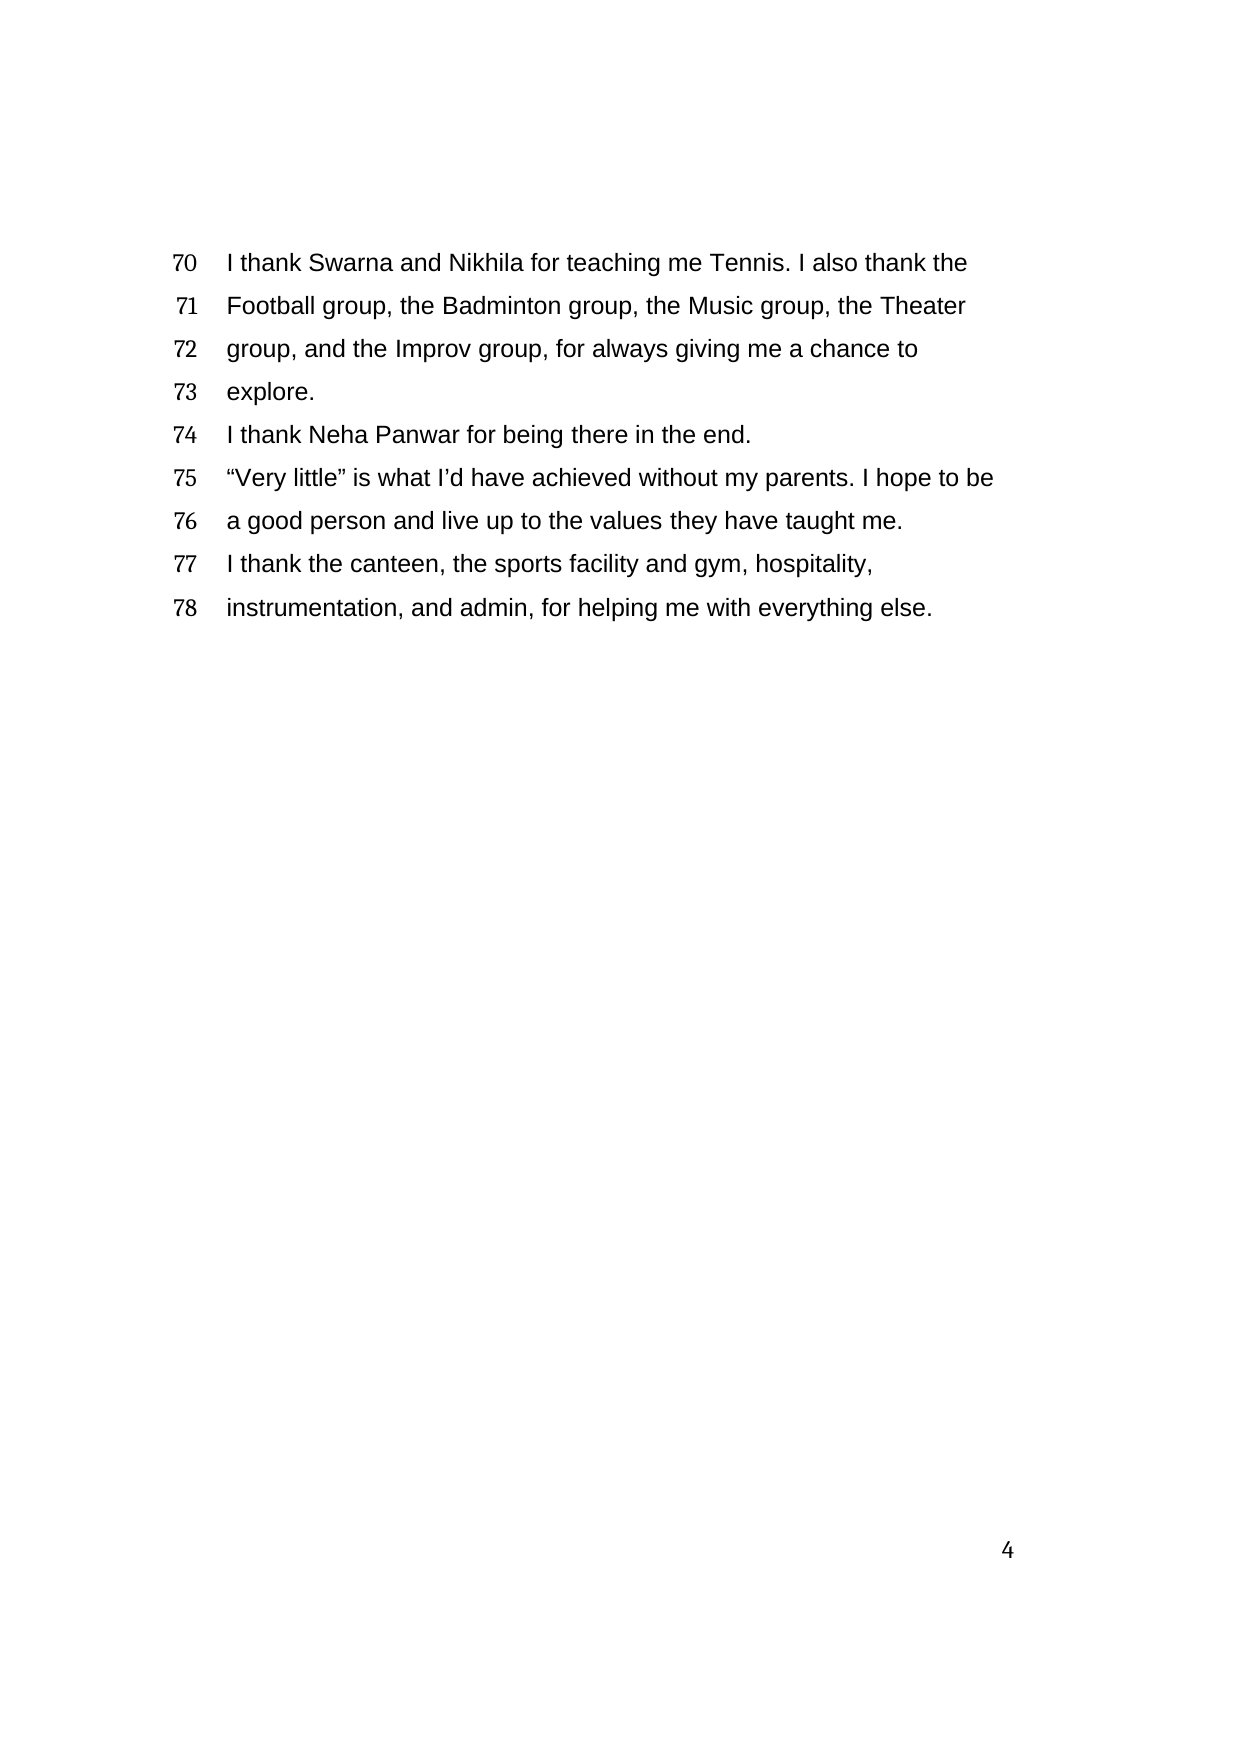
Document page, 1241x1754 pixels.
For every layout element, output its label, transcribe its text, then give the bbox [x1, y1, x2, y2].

text I thank Swarna and Nikhila for teaching me Tennis. I also thank the Football group, the Badminton group, the Music group, the Theater group, and the Improv group, for always giving me a chance to explore. [226, 248, 1014, 406]
text I thank the canteen, the sports facility and gym, hospitality, instrumentation, and admin, for helping me with everything else. [226, 549, 1014, 621]
text “Very little” is what I’d have achieved without my parents. I hope to be a good person and live up to the values they have taught me. [226, 463, 1014, 535]
text I thank Neha Panwar for being there in the end. [226, 420, 1014, 449]
